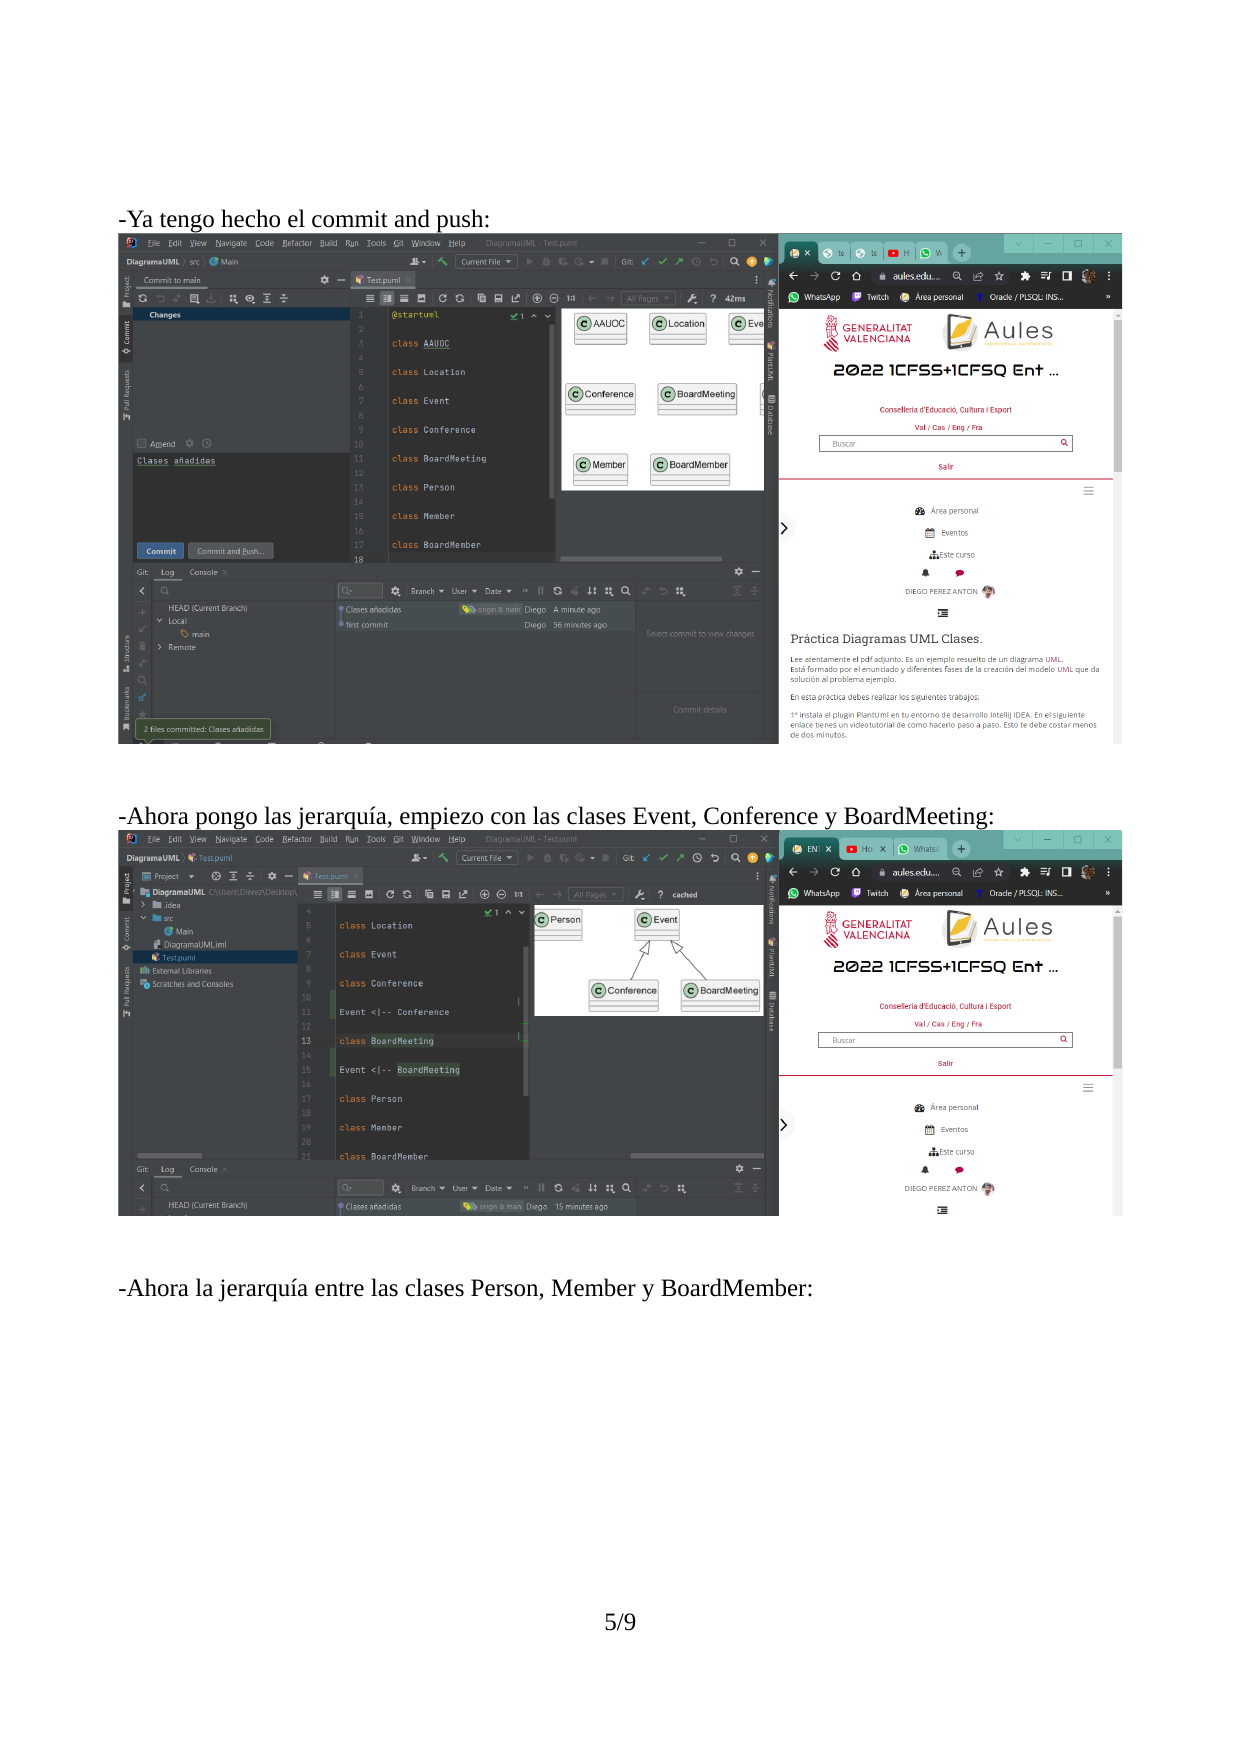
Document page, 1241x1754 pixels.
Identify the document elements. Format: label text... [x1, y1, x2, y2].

picture [118, 233, 1123, 744]
text -Ahora pongo las jerarquía, empiezo con las clases Event, Conference y BoardMeeting: [118, 772, 1122, 830]
text -Ahora la jerarquía entre las clases Person, Member y BoardMember: [118, 1273, 1122, 1301]
picture [118, 830, 1123, 1216]
text -Ya tengo hecho el commit and push: [118, 204, 1122, 233]
